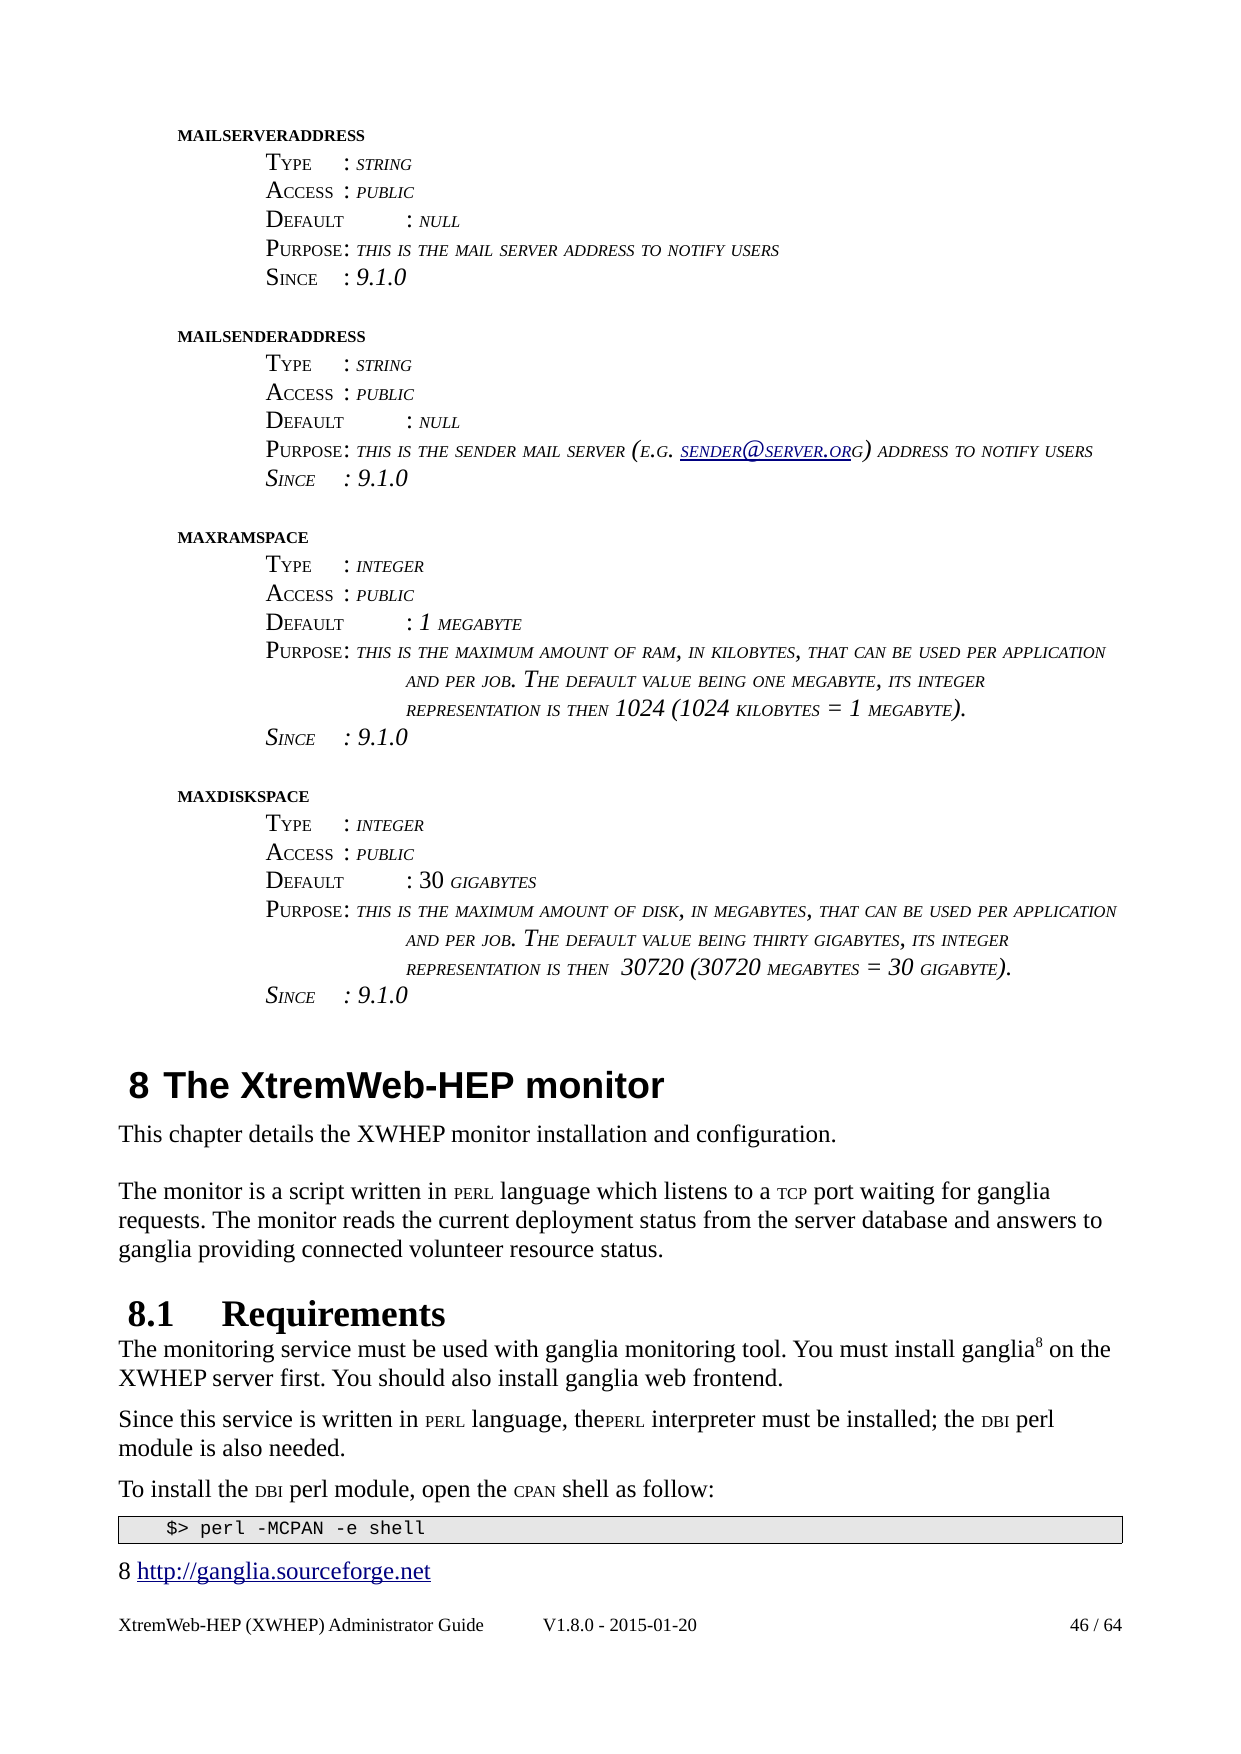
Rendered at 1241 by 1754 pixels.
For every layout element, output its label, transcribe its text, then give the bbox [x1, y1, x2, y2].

text Default : null [265, 406, 1122, 434]
text The monitoring service must be used with ganglia monitoring tool. You must install ganglia on the XWHEP server first. You should also install ganglia web frontend. [118, 1334, 1122, 1392]
text Since : 9.1.0 [265, 463, 1122, 492]
text Since : 9.1.0 [265, 262, 1122, 291]
text Default : 1 megabyte [265, 607, 1122, 636]
text Since : 9.1.0 [265, 981, 1122, 1009]
text Since : 9.1.0 [265, 722, 1122, 751]
text Type : string [265, 147, 1122, 176]
text Type : integer [265, 808, 1122, 837]
text Access : public [265, 176, 1122, 204]
text maxdiskspace [177, 779, 1122, 808]
text $> perl -MCPAN -e shell [119, 1517, 1122, 1543]
text Type : integer [265, 549, 1122, 578]
subtitle The XtremWeb-HEP monitor [118, 1063, 1122, 1106]
text To install the dbi perl module, open the cpan shell as follow: [118, 1474, 1122, 1503]
text http://ganglia.sourceforge.net [118, 1556, 1122, 1585]
text mailsenderaddress [177, 319, 1122, 348]
text Purpose : this is the sender mail server (e.g. sender@server.org) address to notify users [265, 434, 1122, 463]
text Since this service is written in perl language, theperl interpreter must be installed; the dbi perl module is also needed. [118, 1404, 1122, 1462]
text This chapter details the XWHEP monitor installation and configuration. [118, 1119, 1122, 1147]
text Purpose : this is the maximum amount of ram, in kilobytes, that can be used per application and per job. The default value being one megabyte, its integer representation is then 1024 (1024 kilobytes = 1 megabyte). [265, 636, 1122, 722]
text Default : null [265, 204, 1122, 233]
text Access : public [265, 578, 1122, 607]
text The monitor is a script written in perl language which listens to a tcp port waiting for ganglia requests. The monitor reads the current deployment status from the server database and answers to ganglia providing connected volunteer resource status. [118, 1176, 1122, 1262]
text Type : string [265, 348, 1122, 377]
text Purpose : this is the mail server address to notify users [265, 233, 1122, 262]
text maxramspace [177, 521, 1122, 549]
text Access : public [265, 837, 1122, 866]
text mailserveraddress [177, 118, 1122, 147]
text Purpose : this is the maximum amount of disk, in megabytes, that can be used per application and per job. The default value being thirty gigabytes, its integer representation is then 30720 (30720 megabytes = 30 gigabyte). [265, 894, 1122, 981]
subtitle Requirements [118, 1291, 1122, 1334]
text Access : public [265, 377, 1122, 406]
text Default : 30 gigabytes [265, 866, 1122, 894]
